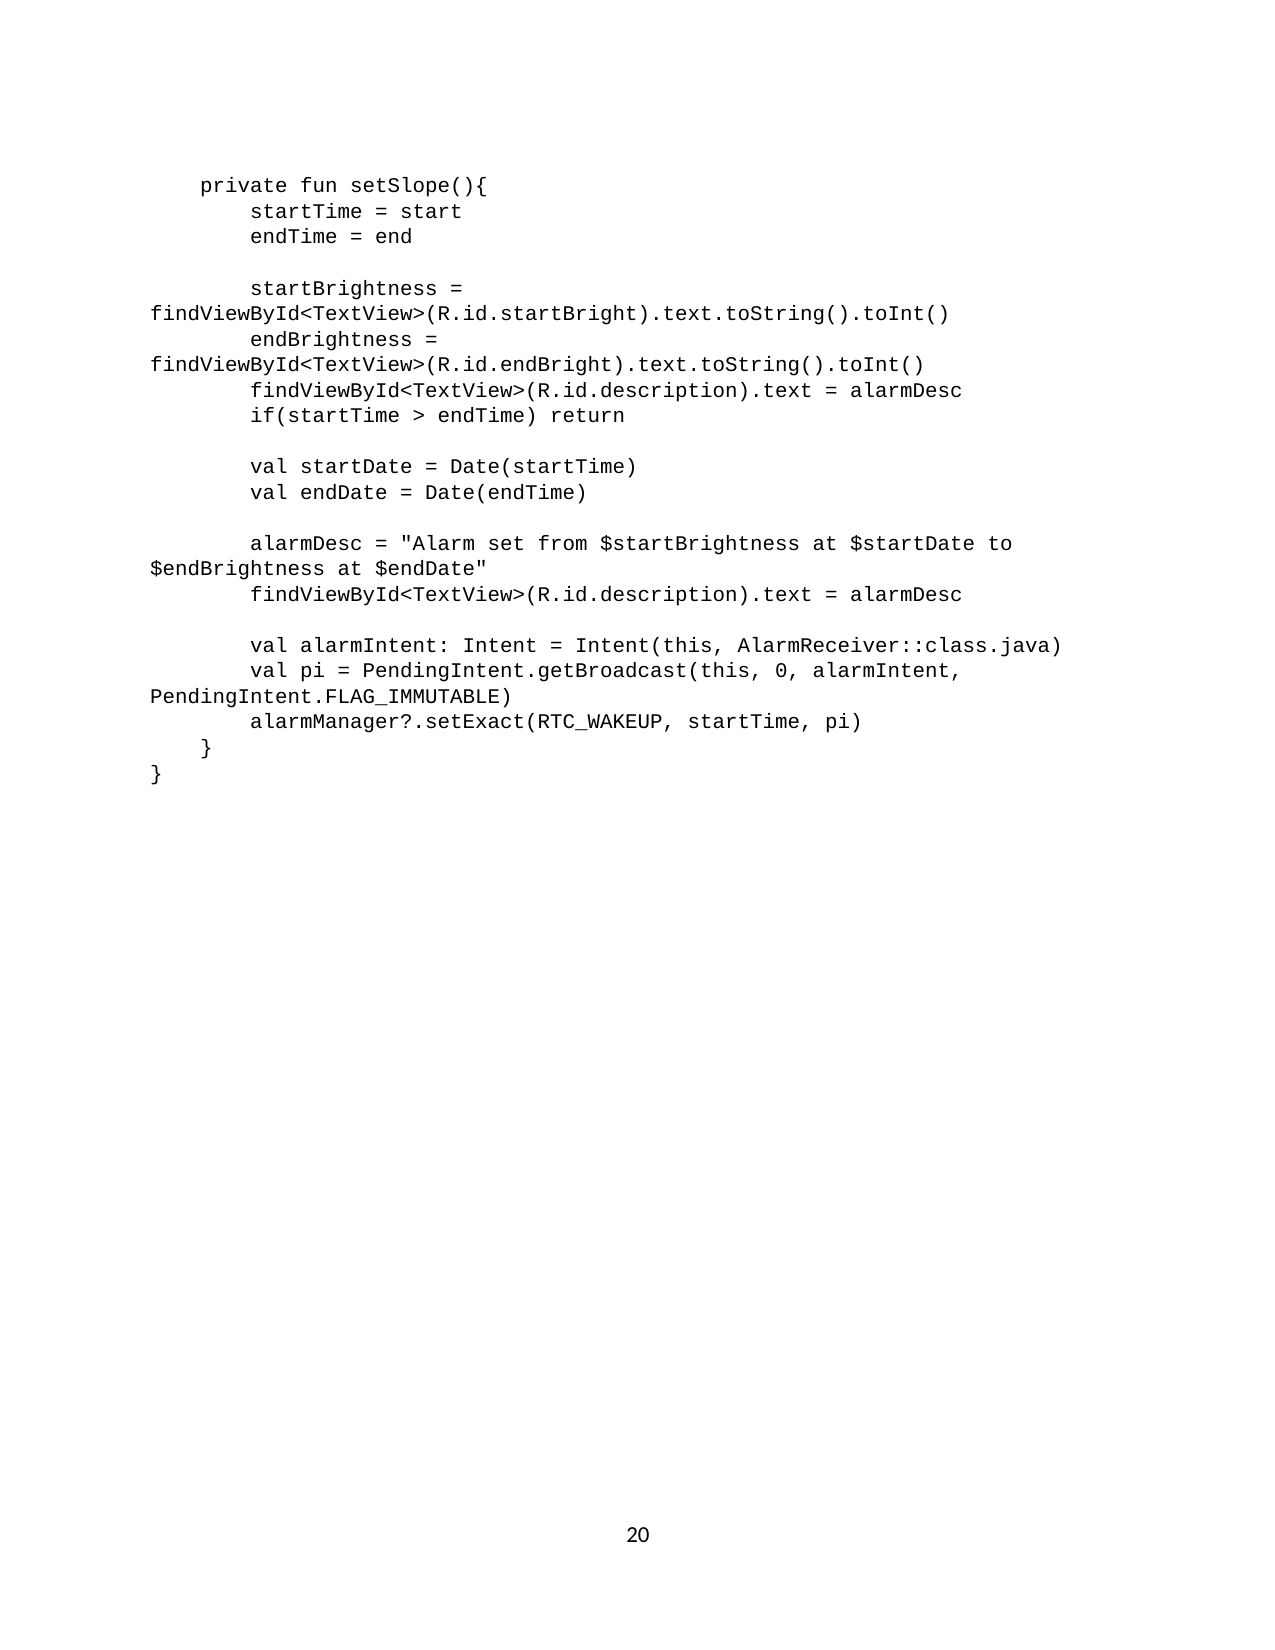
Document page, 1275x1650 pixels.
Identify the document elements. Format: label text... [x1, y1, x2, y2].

text val alarmIntent: Intent = Intent(this, AlarmReceiver::class.java) [150, 635, 1125, 658]
text val startDate = Date(startTime) [150, 456, 1125, 480]
text findViewById<TextView>(R.id.description).text = alarmDesc [150, 584, 1125, 607]
text val pi = PendingIntent.getBroadcast(this, 0, alarmIntent, PendingIntent.FLAG_IMMUTABLE) [150, 660, 1125, 709]
text } [150, 737, 1125, 761]
text endTime = end [150, 227, 1125, 250]
text if(startTime > endTime) return [150, 405, 1125, 429]
text findViewById<TextView>(R.id.description).text = alarmDesc [150, 380, 1125, 403]
text endBrightness = findViewById<TextView>(R.id.endBright).text.toString().toInt() [150, 329, 1125, 378]
text } [150, 762, 1125, 786]
text startTime = start [150, 201, 1125, 225]
text alarmDesc = "Alarm set from $startBrightness at $startDate to $endBrightness at $endDate" [150, 533, 1125, 582]
text startBrightness = findViewById<TextView>(R.id.startBright).text.toString().toInt() [150, 278, 1125, 327]
text val endDate = Date(endTime) [150, 482, 1125, 505]
text private fun setSlope(){ [150, 176, 1125, 199]
text alarmManager?.setExact(RTC_WAKEUP, startTime, pi) [150, 711, 1125, 735]
